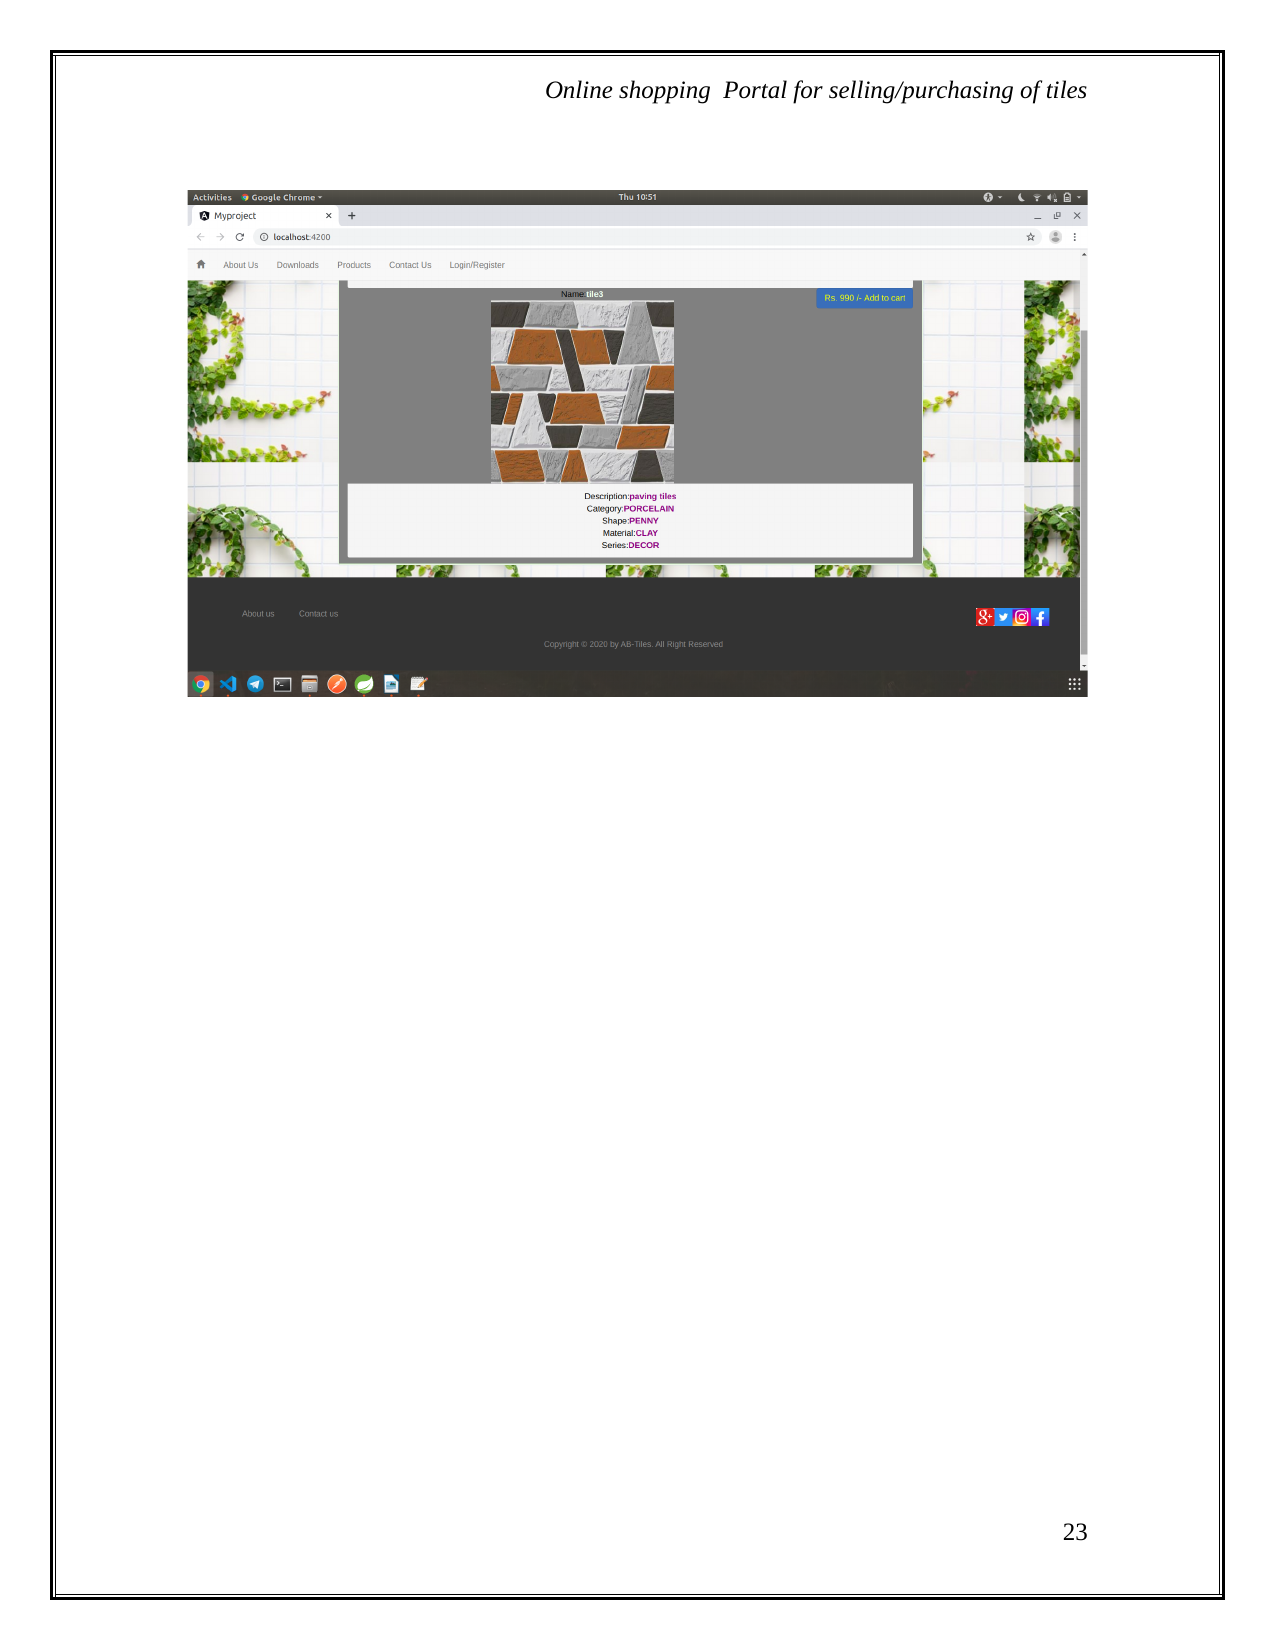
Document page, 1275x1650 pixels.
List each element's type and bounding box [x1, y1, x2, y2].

picture [187, 190, 1088, 697]
